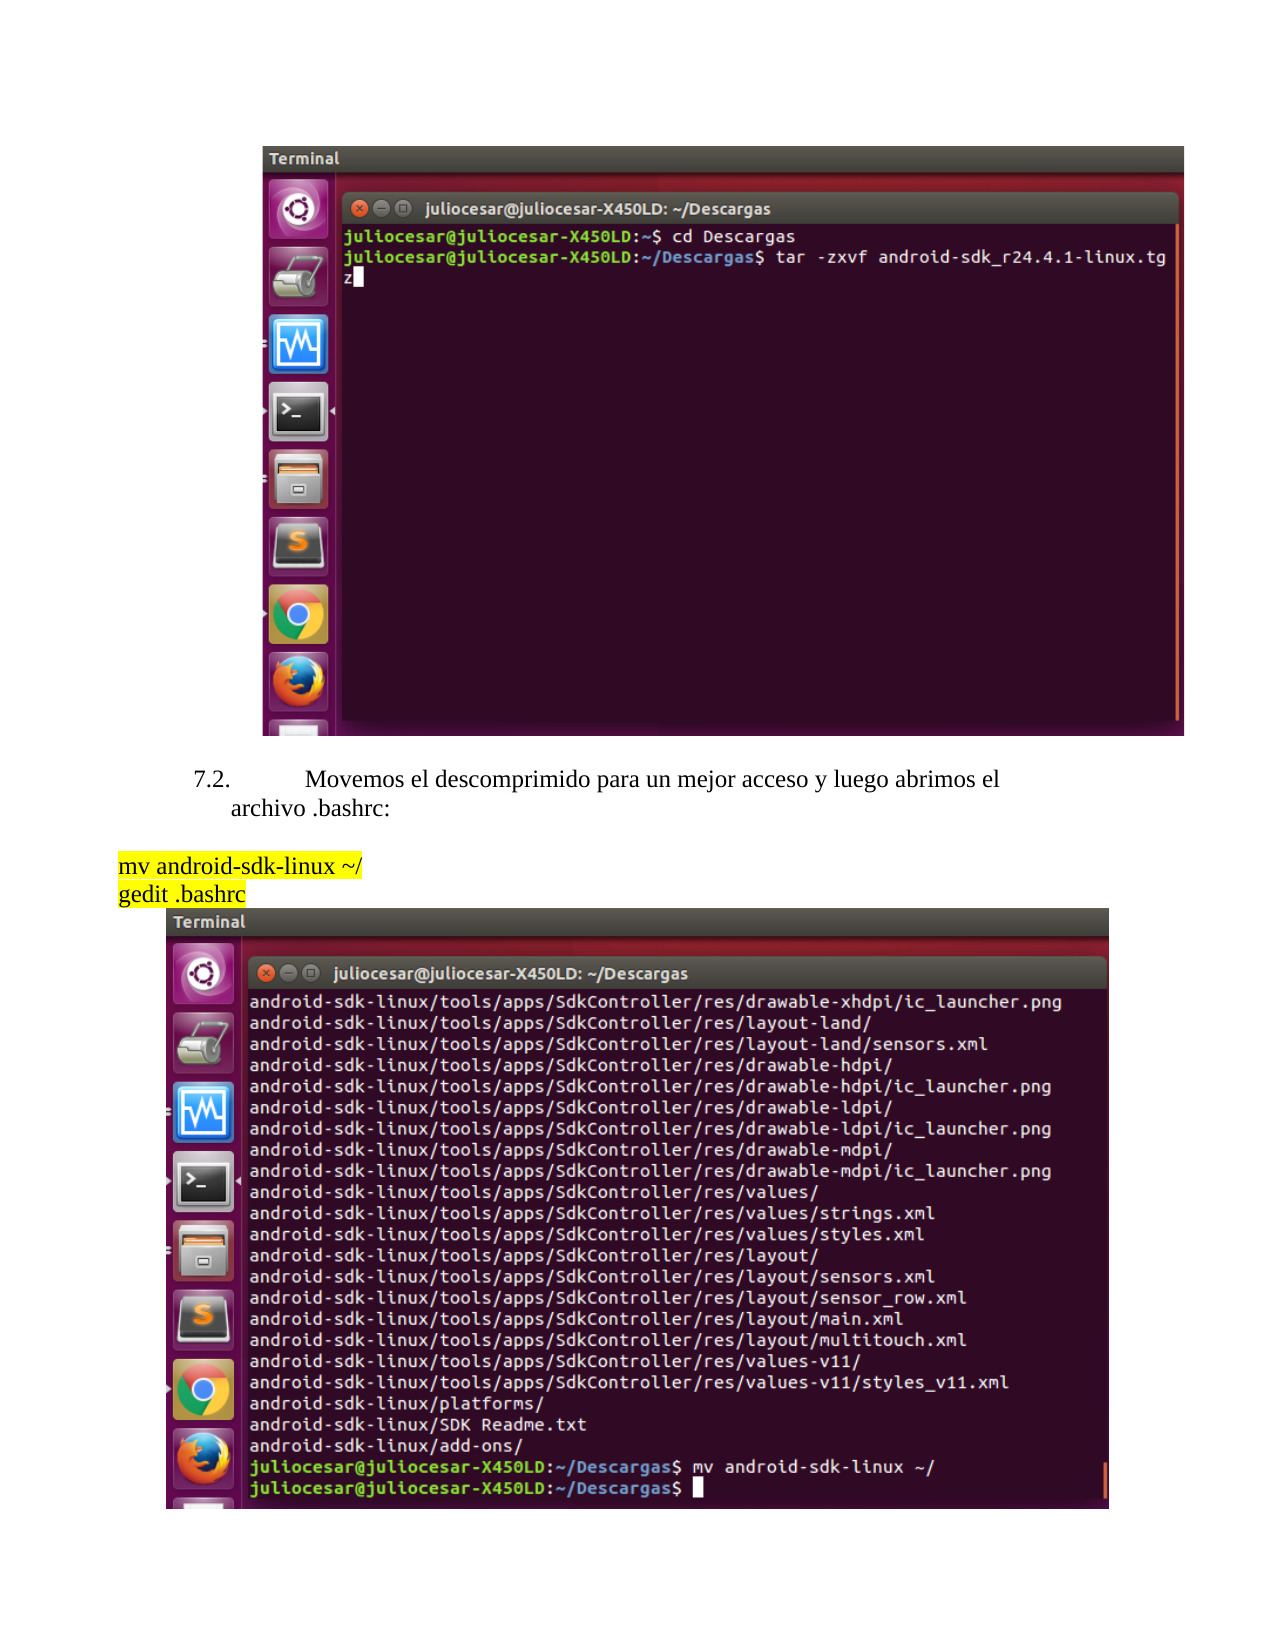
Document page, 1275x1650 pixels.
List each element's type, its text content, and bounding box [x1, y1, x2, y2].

text mv android-sdk-linux ~/ [118, 851, 1157, 879]
text gedit .bashrc [118, 879, 1157, 908]
list Movemos el descomprimido para un mejor acceso y luego abrimos el archivo .bashrc: [193, 764, 1157, 822]
